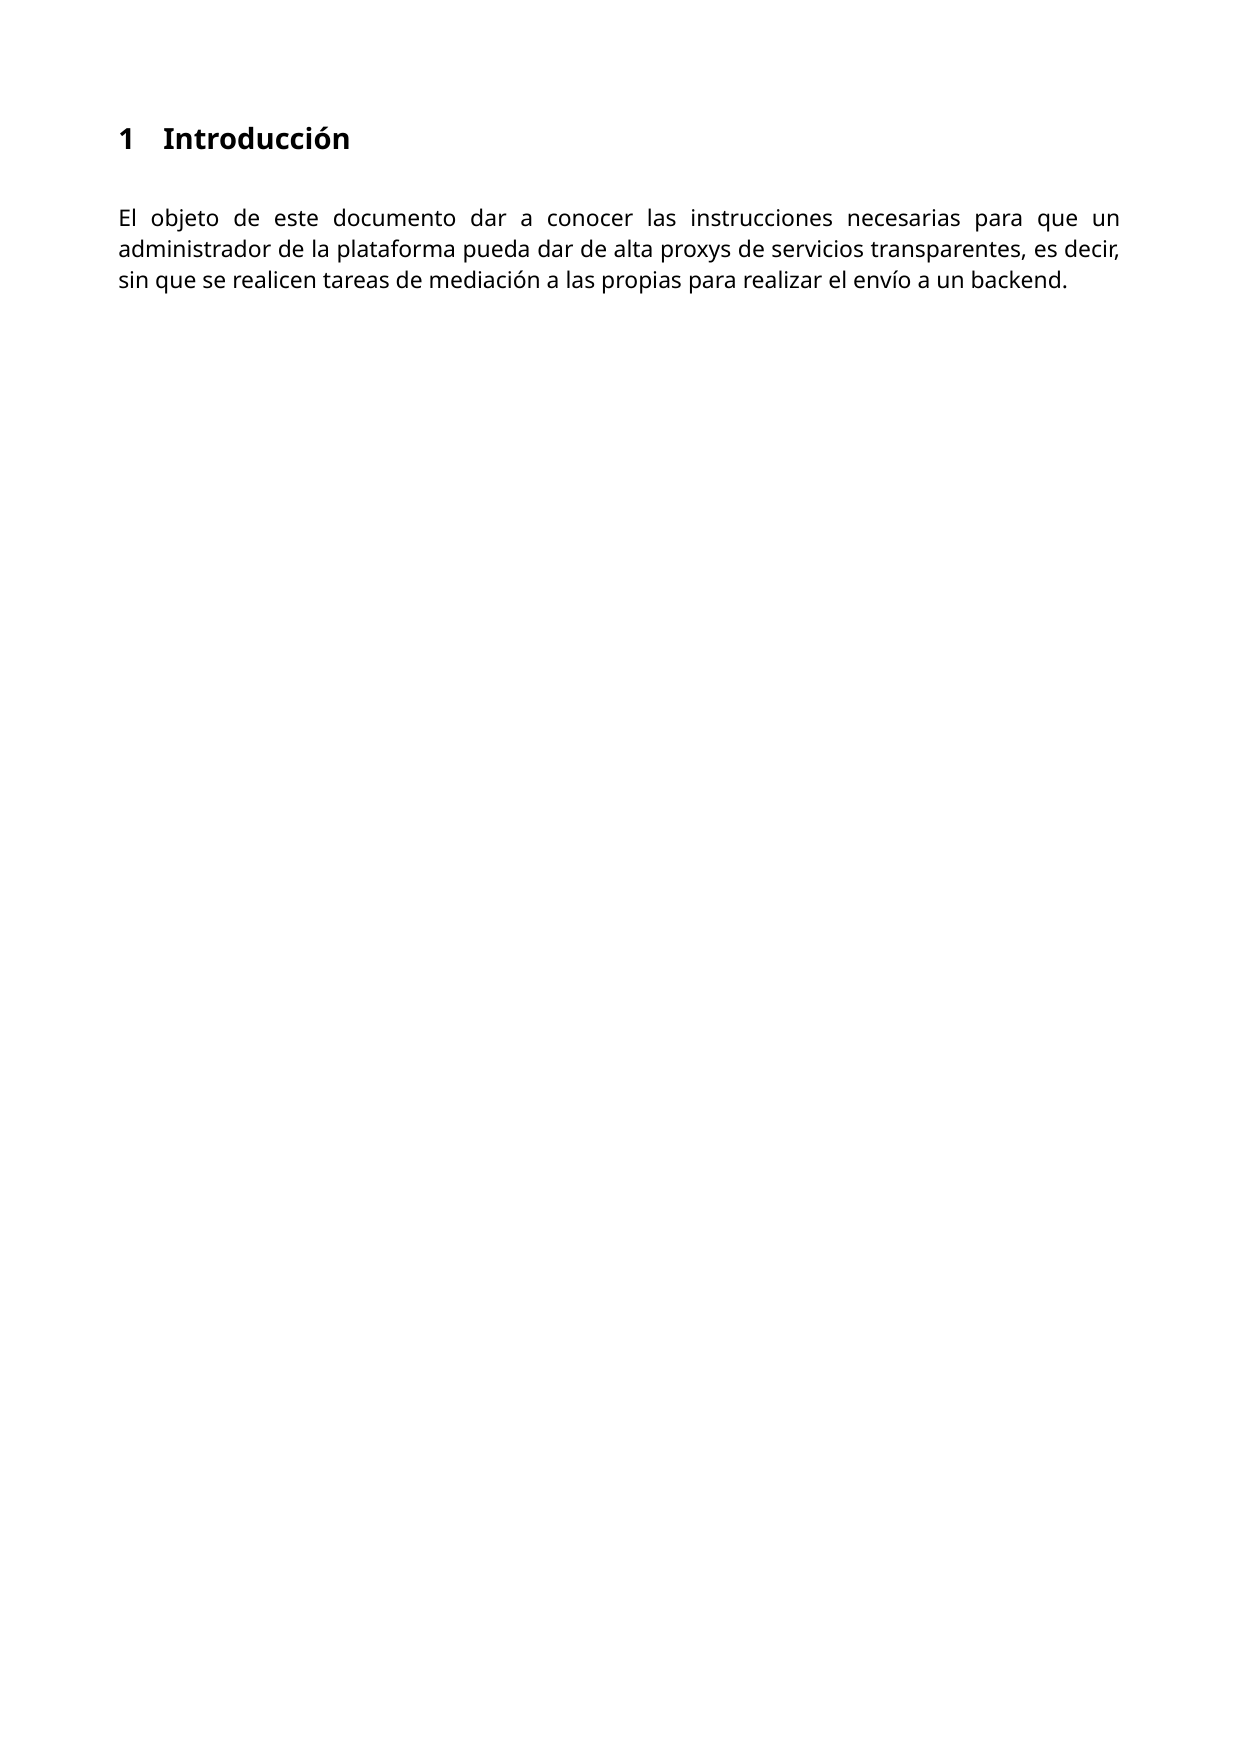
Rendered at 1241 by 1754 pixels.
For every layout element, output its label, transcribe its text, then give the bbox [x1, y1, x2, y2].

subtitle Introducción [118, 118, 1122, 158]
text El objeto de este documento dar a conocer las instrucciones necesarias para que un administrador de la plataforma pueda dar de alta proxys de servicios transparentes, es decir, sin que se realicen tareas de mediación a las propias para realizar el envío a un backend. [118, 202, 1122, 295]
